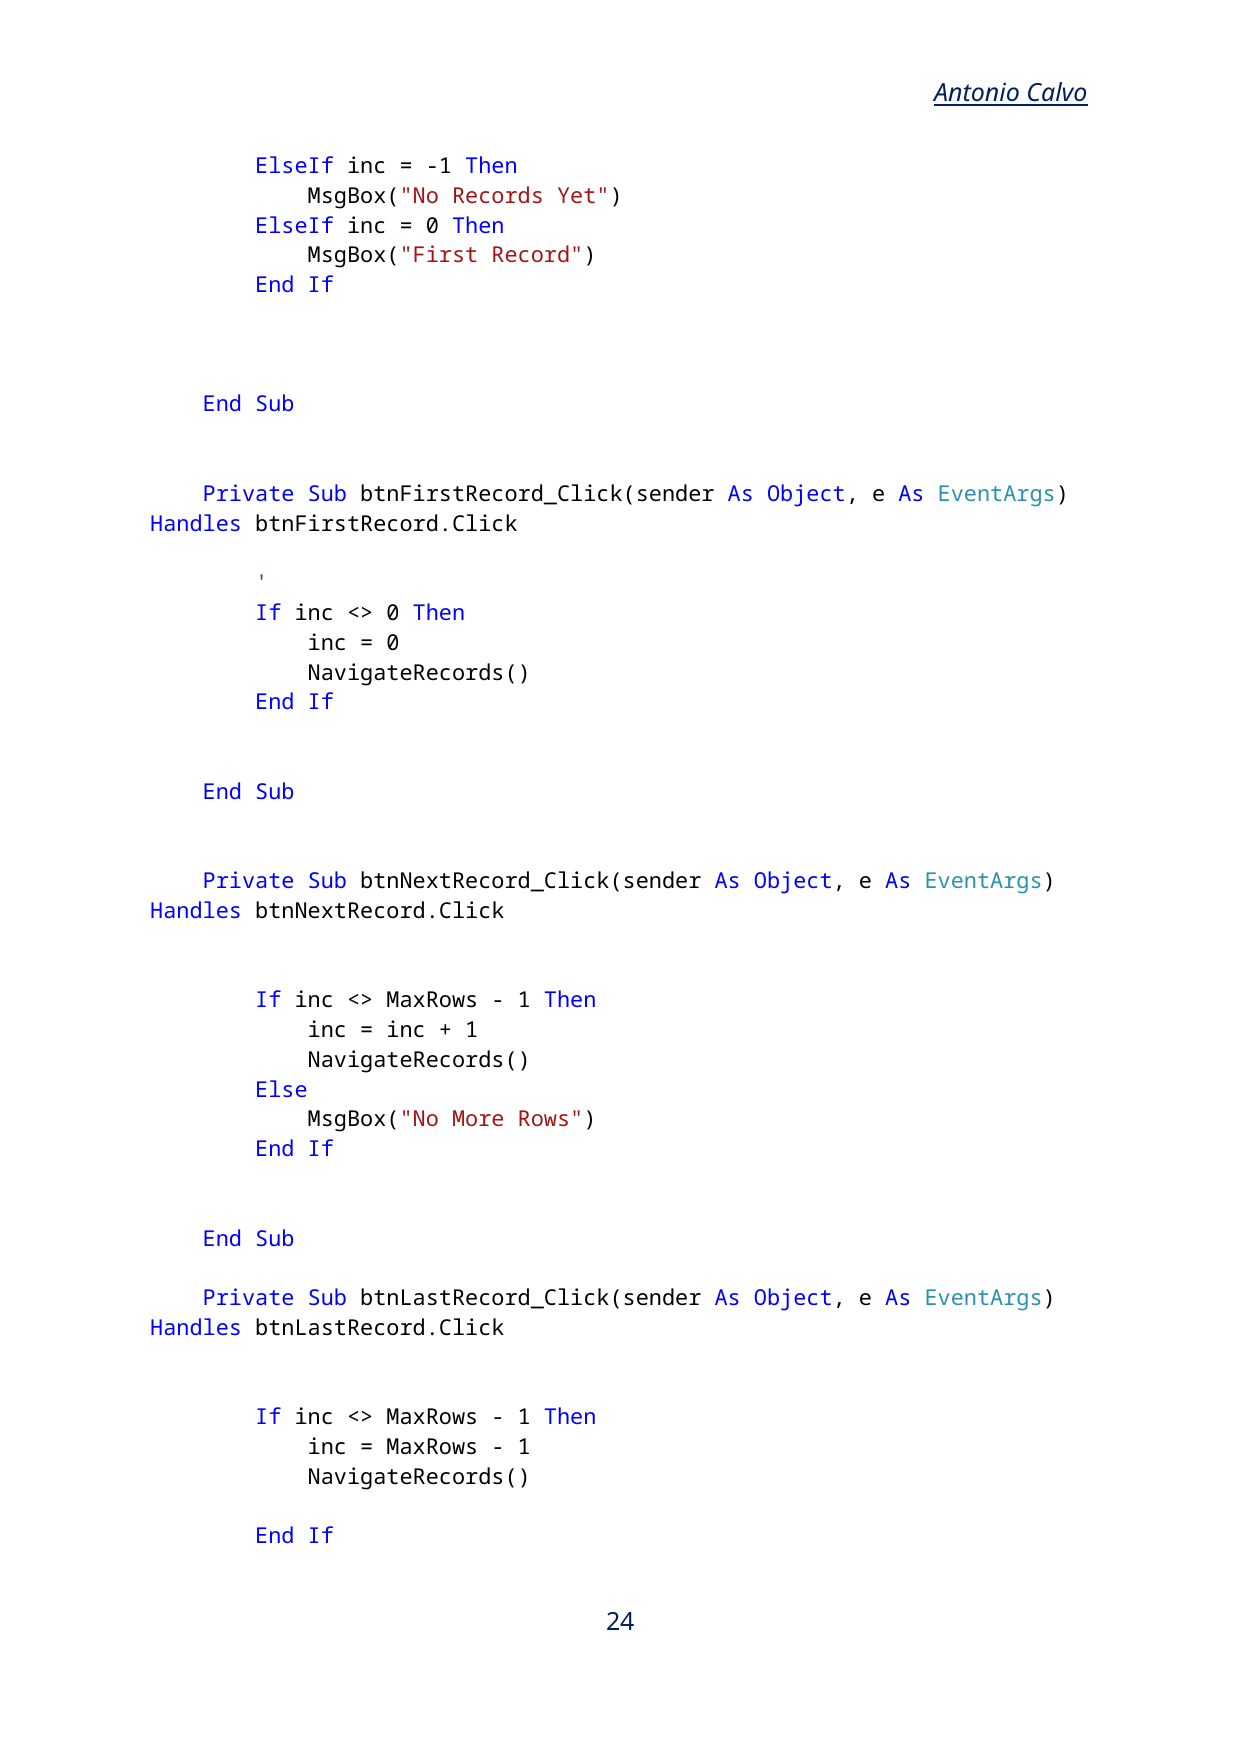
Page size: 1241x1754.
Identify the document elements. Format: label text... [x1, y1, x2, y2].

text End Sub [150, 1222, 1090, 1252]
text NavigateRecords() [150, 1044, 1090, 1073]
text inc = inc + 1 [150, 1014, 1090, 1044]
text inc = 0 [150, 627, 1090, 656]
text inc = MaxRows - 1 [150, 1431, 1090, 1461]
text Private Sub btnNextRecord_Click(sender As Object, e As EventArgs) Handles btnNextRecord.Click [150, 865, 1090, 924]
text Private Sub btnLastRecord_Click(sender As Object, e As EventArgs) Handles btnLastRecord.Click [150, 1282, 1090, 1342]
text If inc <> MaxRows - 1 Then [150, 1401, 1090, 1431]
text If inc <> 0 Then [150, 597, 1090, 627]
text End If [150, 1133, 1090, 1163]
text MsgBox("First Record") [150, 239, 1090, 269]
text Private Sub btnFirstRecord_Click(sender As Object, e As EventArgs) Handles btnFirstRecord.Click [150, 478, 1090, 537]
text Else [150, 1073, 1090, 1103]
text End If [150, 686, 1090, 716]
text If inc <> MaxRows - 1 Then [150, 984, 1090, 1014]
text NavigateRecords() [150, 1461, 1090, 1491]
text NavigateRecords() [150, 656, 1090, 686]
text End If [150, 1520, 1090, 1550]
text End Sub [150, 776, 1090, 805]
text End Sub [150, 388, 1090, 418]
text End If [150, 269, 1090, 299]
text MsgBox("No Records Yet") [150, 180, 1090, 209]
text ElseIf inc = -1 Then [150, 150, 1090, 180]
text ' [150, 567, 1090, 597]
text MsgBox("No More Rows") [150, 1103, 1090, 1133]
text ElseIf inc = 0 Then [150, 209, 1090, 239]
